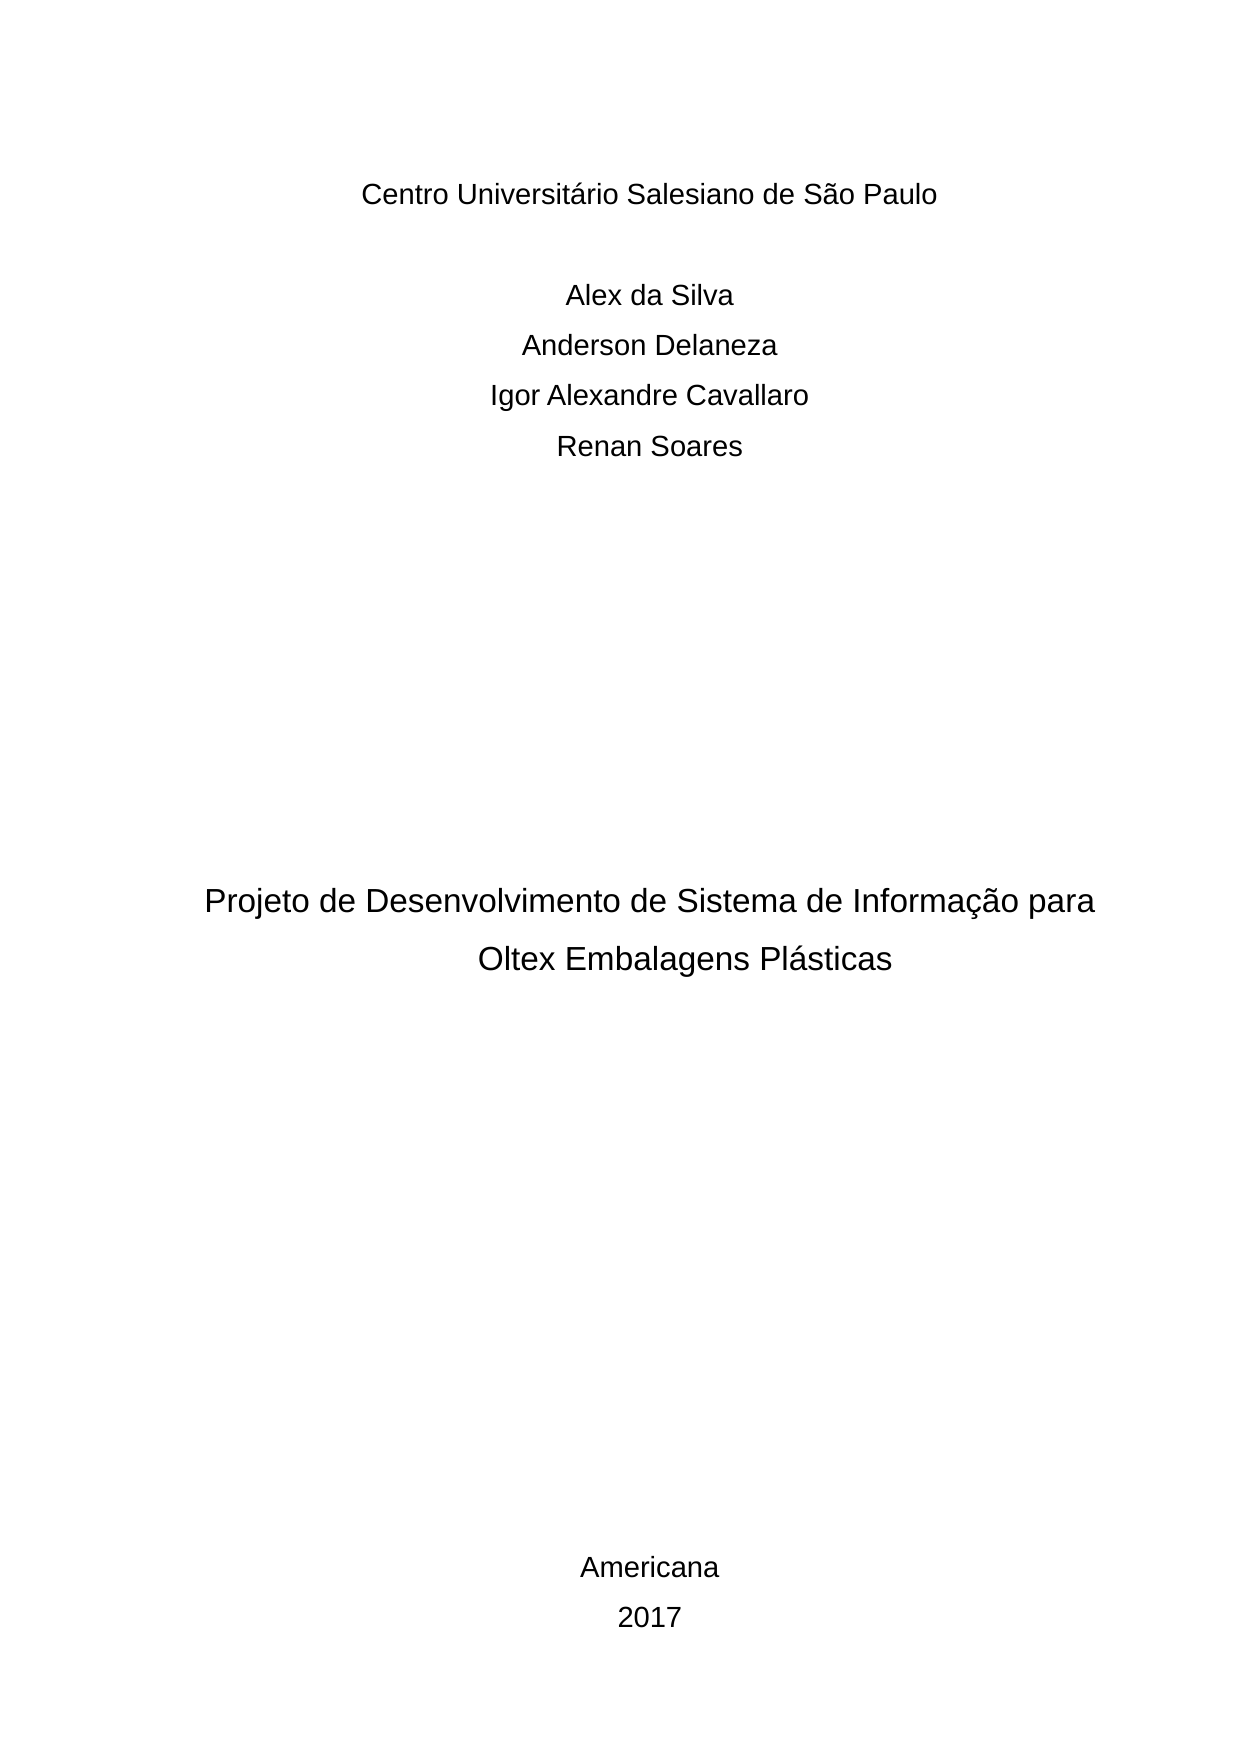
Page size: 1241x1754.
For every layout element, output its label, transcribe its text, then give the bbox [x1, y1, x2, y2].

text Alex da Silva [177, 278, 1122, 311]
text Oltex Embalagens Plásticas [177, 939, 1122, 978]
text Anderson Delaneza [177, 328, 1122, 362]
text Americana [177, 1550, 1122, 1584]
text Projeto de Desenvolvimento de Sistema de Informação para [177, 882, 1122, 920]
text Renan Soares [177, 429, 1122, 462]
text Igor Alexandre Cavallaro [177, 378, 1122, 412]
text Centro Universitário Salesiano de São Paulo [177, 177, 1122, 211]
text 2017 [177, 1601, 1122, 1634]
